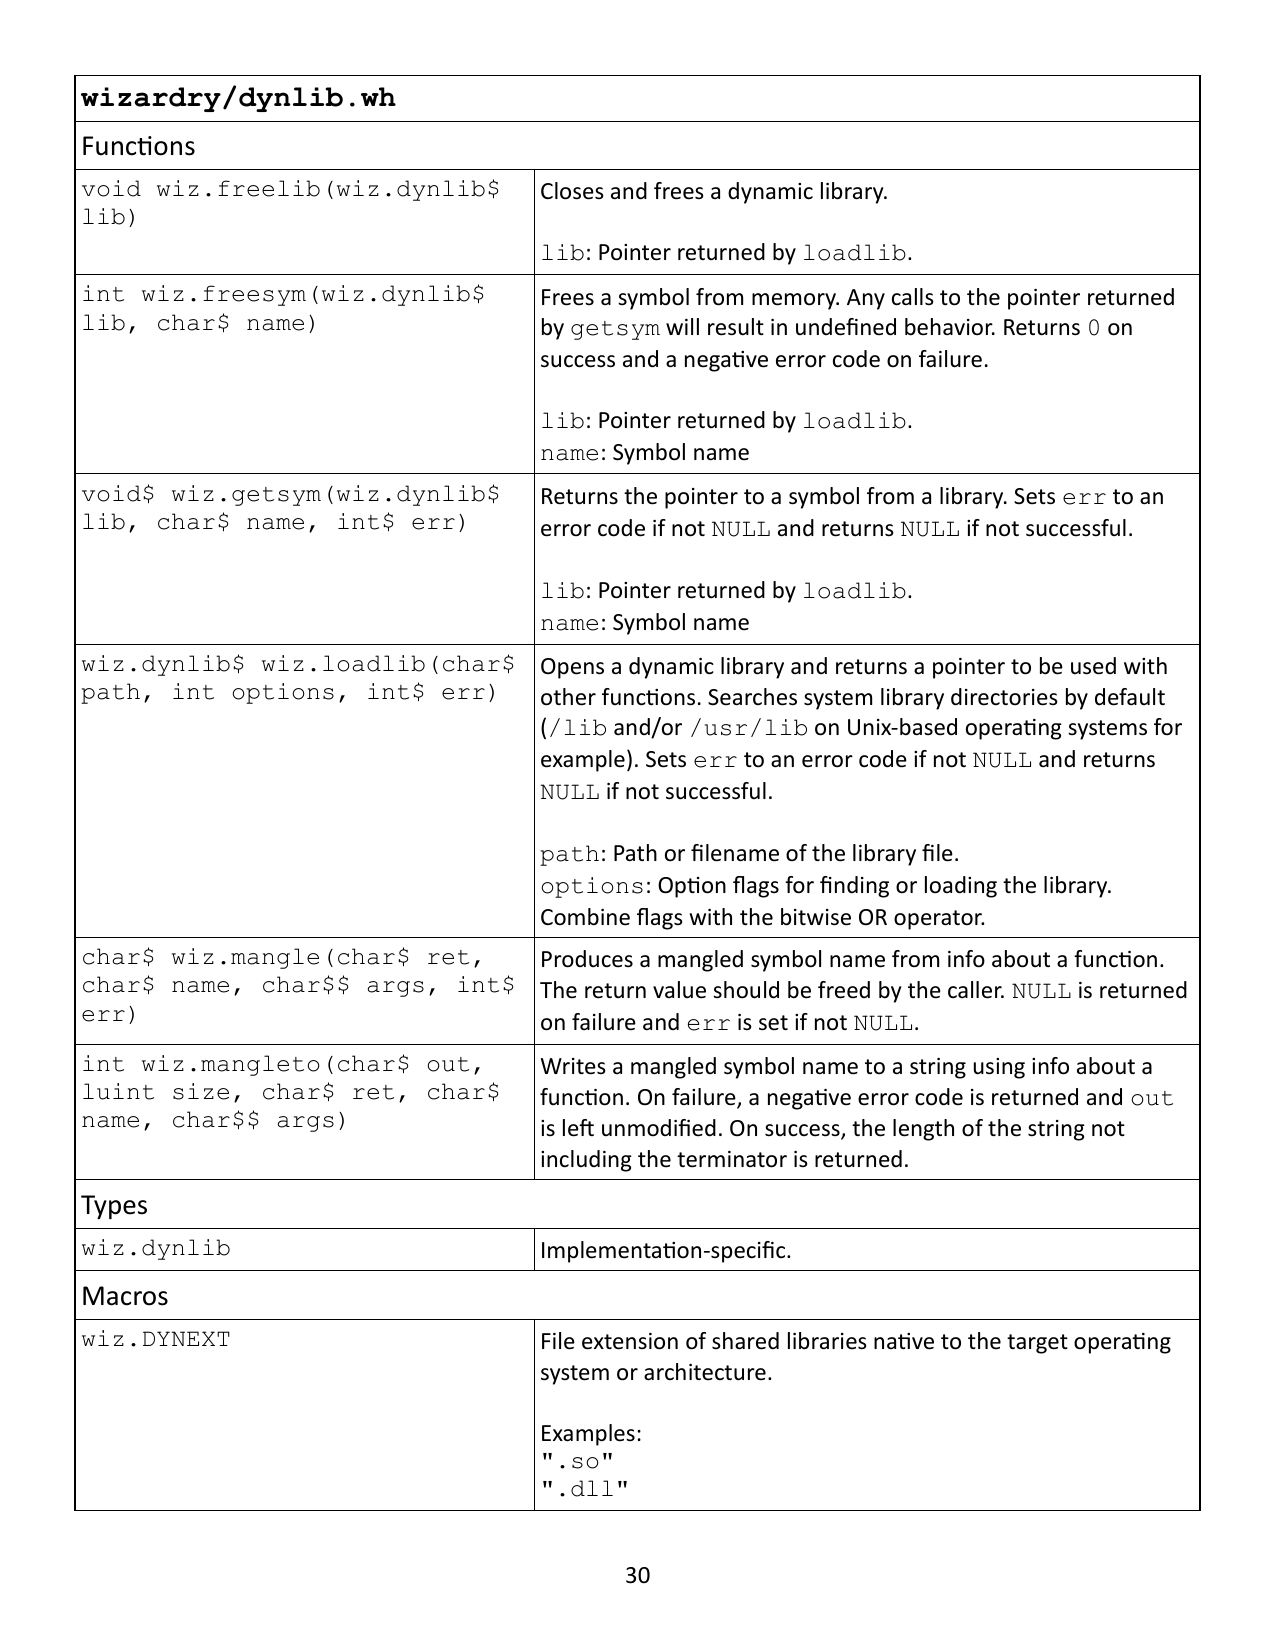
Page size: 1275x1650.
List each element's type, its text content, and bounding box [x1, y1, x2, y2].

table_cell Closes and frees a dynamic library. lib: Pointer returned by loadlib. [535, 170, 1199, 274]
table_cell Macros [76, 1271, 1199, 1318]
table_cell char$ wiz.mangle(char$ ret, char$ name, char$$ args, int$ err) [76, 938, 534, 1043]
table_cell wiz.DYNEXT [76, 1320, 534, 1510]
table_cell int wiz.mangleto(char$ out, luint size, char$ ret, char$ name, char$$ args) [76, 1045, 534, 1179]
table_cell Produces a mangled symbol name from info about a function. The return value should be freed by the caller. NULL is returned on failure and err is set if not NULL. [535, 938, 1199, 1043]
table_cell Implementation-specific. [535, 1229, 1199, 1270]
table_cell void wiz.freelib(wiz.dynlib$ lib) [76, 170, 534, 274]
table_cell Types [76, 1180, 1199, 1227]
table_cell int wiz.freesym(wiz.dynlib$ lib, char$ name) [76, 275, 534, 473]
table_cell Opens a dynamic library and returns a pointer to be used with other functions. Searches system library directories by default (/lib and/or /usr/lib on Unix-based operating systems for example). Sets err to an error code if not NULL and returns NULL if not successful. path: Path or filename of the library file. options: Option flags for finding or loading the library. Combine flags with the bitwise OR operator. [535, 645, 1199, 937]
table_cell Functions [76, 122, 1199, 169]
table_cell wiz.dynlib [76, 1229, 534, 1270]
table_cell Returns the pointer to a symbol from a library. Sets err to an error code if not NULL and returns NULL if not successful. lib: Pointer returned by loadlib. name: Symbol name [535, 474, 1199, 643]
table_header wizardry/dynlib.wh [76, 76, 1199, 121]
table_cell wiz.dynlib$ wiz.loadlib(char$ path, int options, int$ err) [76, 645, 534, 937]
table_cell File extension of shared libraries native to the target operating system or architecture. Examples: ".so" ".dll" [535, 1320, 1199, 1510]
table_cell Frees a symbol from memory. Any calls to the pointer returned by getsym will result in undefined behavior. Returns 0 on success and a negative error code on failure. lib: Pointer returned by loadlib. name: Symbol name [535, 275, 1199, 473]
table_cell Writes a mangled symbol name to a string using info about a function. On failure, a negative error code is returned and out is left unmodified. On success, the length of the string not including the terminator is returned. [535, 1045, 1199, 1179]
table_cell void$ wiz.getsym(wiz.dynlib$ lib, char$ name, int$ err) [76, 474, 534, 643]
